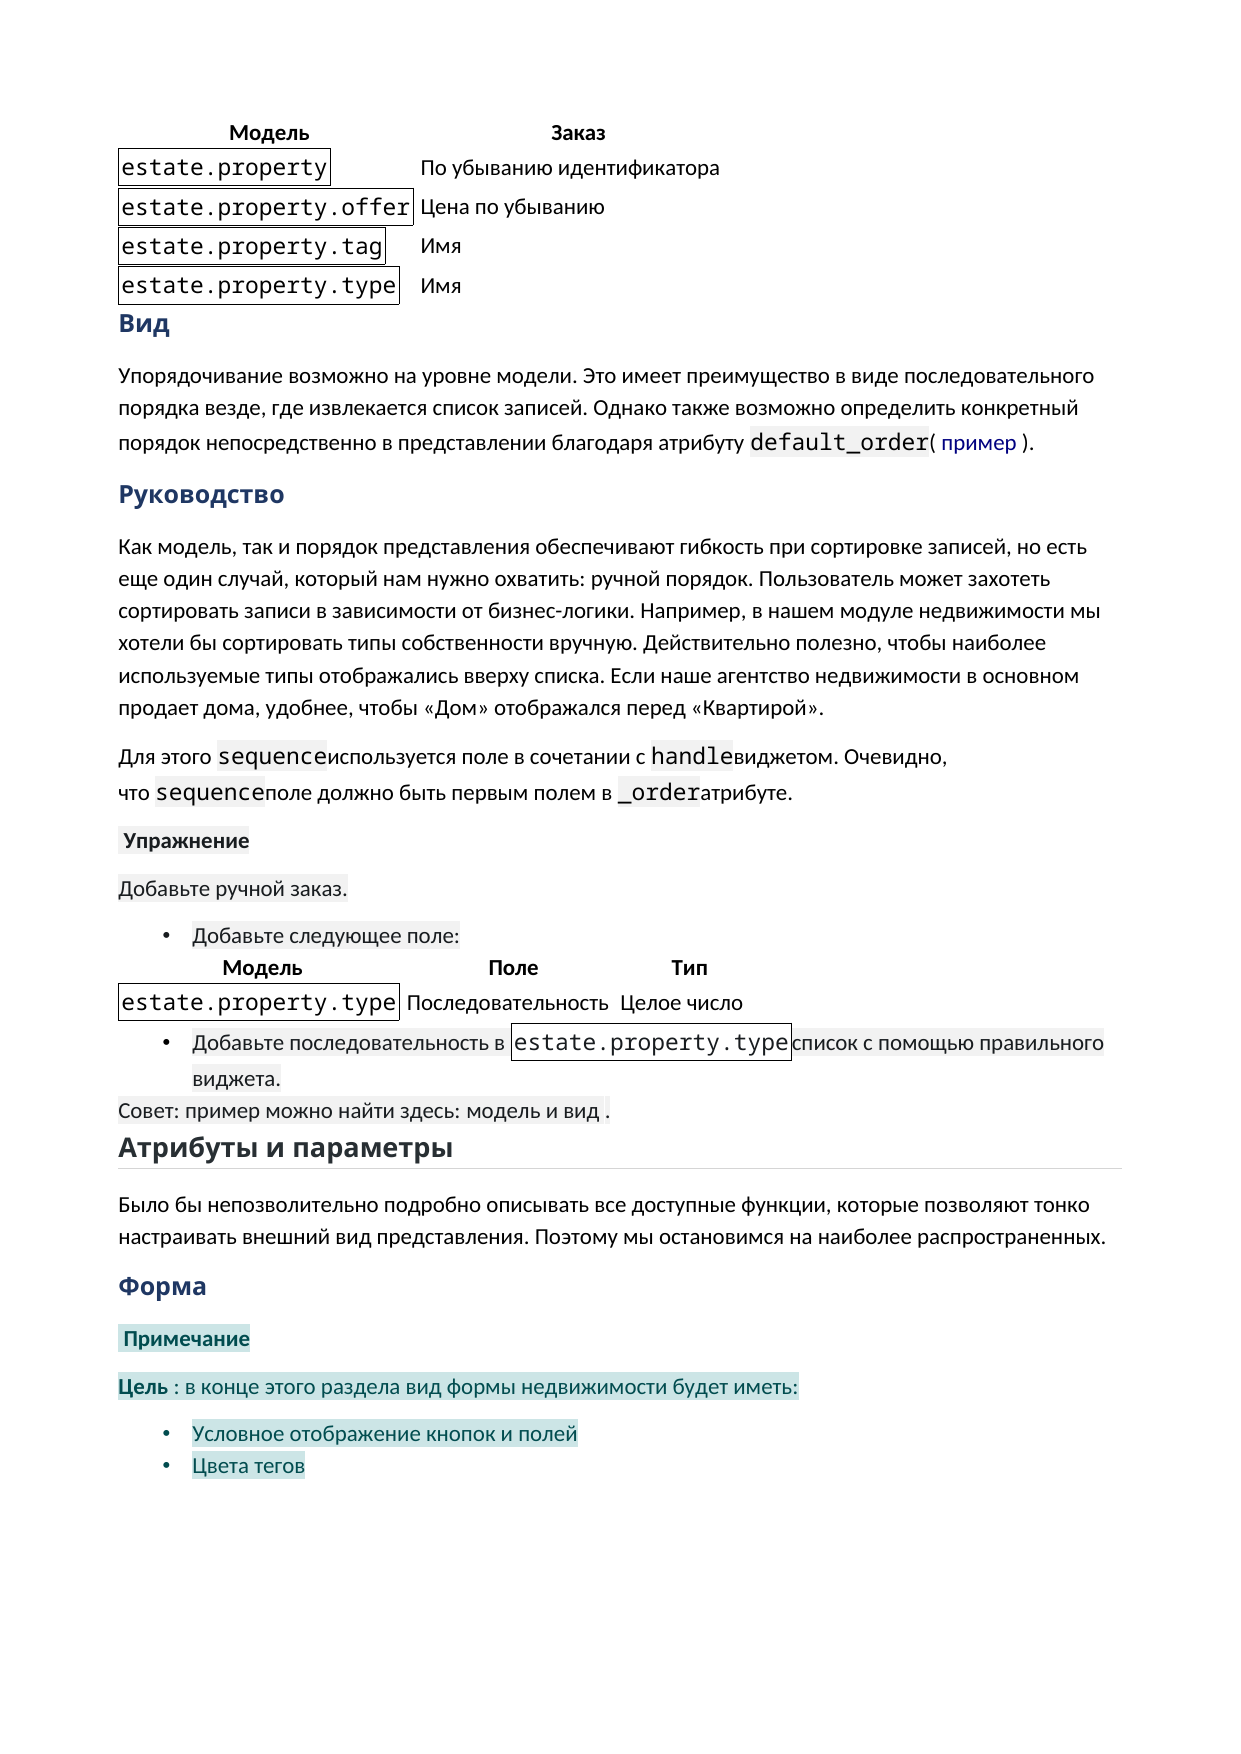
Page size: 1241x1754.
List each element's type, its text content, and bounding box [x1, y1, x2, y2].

table_cell Последовательность [407, 983, 620, 1022]
text Для этого sequenceиспользуется поле в сочетании с handleвиджетом. Очевидно, что sequenceполе должно быть первым полем в _orderатрибуте. [118, 740, 1122, 807]
table_cell estate.property [118, 148, 420, 188]
text Упорядочивание возможно на уровне модели. Это имеет преимущество в виде последовательного порядка везде, где извлекается список записей. Однако также возможно определить конкретный порядок непосредственно в представлении благодаря атрибуту default_order( пример ). [118, 361, 1122, 457]
table_cell Цена по убыванию [420, 188, 736, 227]
list Добавьте следующее поле: [162, 921, 1122, 949]
table_cell Имя [420, 227, 736, 266]
table_header Модель [118, 118, 420, 148]
table_cell estate.property.offer [118, 188, 420, 227]
table_header Поле [407, 953, 620, 983]
table_cell По убыванию идентификатора [420, 148, 736, 188]
text Добавьте ручной заказ. [118, 874, 1122, 902]
text Примечание [118, 1324, 1122, 1352]
text Цель : в конце этого раздела вид формы недвижимости будет иметь: [118, 1372, 1122, 1400]
table_cell estate.property.type [118, 983, 407, 1022]
list Условное отображение кнопок и полей [162, 1419, 1122, 1447]
table_cell Имя [420, 266, 736, 306]
text Как модель, так и порядок представления обеспечивают гибкость при сортировке записей, но есть еще один случай, который нам нужно охватить: ручной порядок. Пользователь может захотеть сортировать записи в зависимости от бизнес-логики. Например, в нашем модуле недвижимости мы хотели бы сортировать типы собственности вручную. Действительно полезно, чтобы наиболее используемые типы отображались вверху списка. Если наше агентство недвижимости в основном продает дома, удобнее, чтобы «Дом» отображался перед «Квартирой». [118, 532, 1122, 721]
text Совет: пример можно найти здесь: модель и вид . [118, 1096, 1122, 1124]
subtitle Атрибуты и параметры [118, 1128, 1122, 1168]
table_header Модель [118, 953, 407, 983]
table_header Заказ [420, 118, 736, 148]
subtitle Форма [118, 1269, 1122, 1303]
text Было бы непозволительно подробно описывать все доступные функции, которые позволяют тонко настраивать внешний вид представления. Поэтому мы остановимся на наиболее распространенных. [118, 1190, 1122, 1250]
table_cell Целое число [620, 983, 759, 1022]
table_header Тип [620, 953, 759, 983]
list Цвета тегов [162, 1451, 1122, 1479]
list Добавьте последовательность в estate.property.typeсписок с помощью правильного виджета. [162, 1022, 1122, 1092]
subtitle Вид [118, 306, 1122, 340]
text Упражнение [118, 826, 1122, 854]
table_cell estate.property.tag [118, 227, 420, 266]
subtitle Руководство [118, 477, 1122, 511]
table_cell estate.property.type [118, 266, 420, 306]
